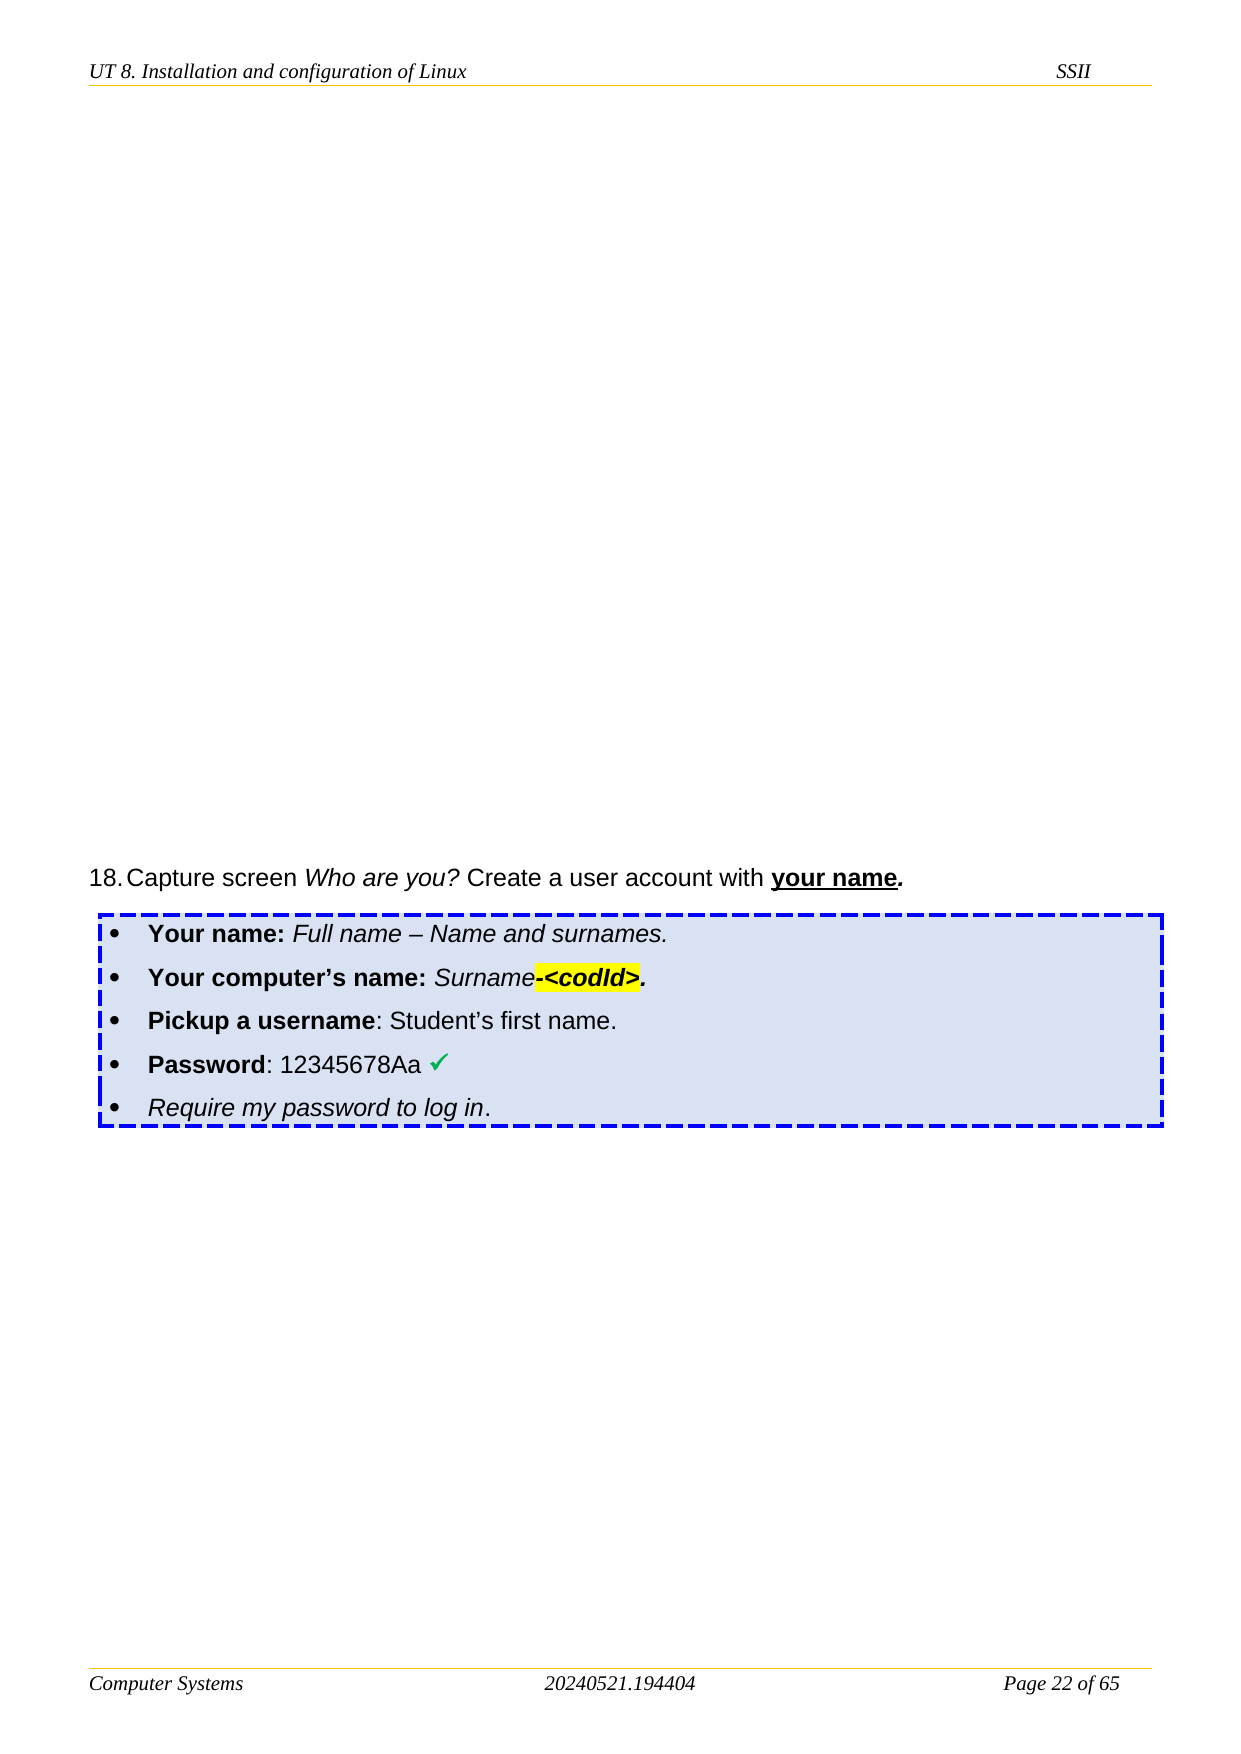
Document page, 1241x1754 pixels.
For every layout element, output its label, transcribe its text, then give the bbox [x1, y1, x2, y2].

list Pickup a username: Student’s first name. [98, 1000, 1164, 1035]
list Password: 12345678Aa  [98, 1043, 1164, 1078]
list Require my password to log in. [98, 1087, 1164, 1128]
list Your computer’s name: Surname-<codId>. [98, 957, 1164, 992]
list Capture screen Who are you? Create a user account with your name. [89, 863, 1152, 892]
list Your name: Full name – Name and surnames. [98, 913, 1164, 948]
